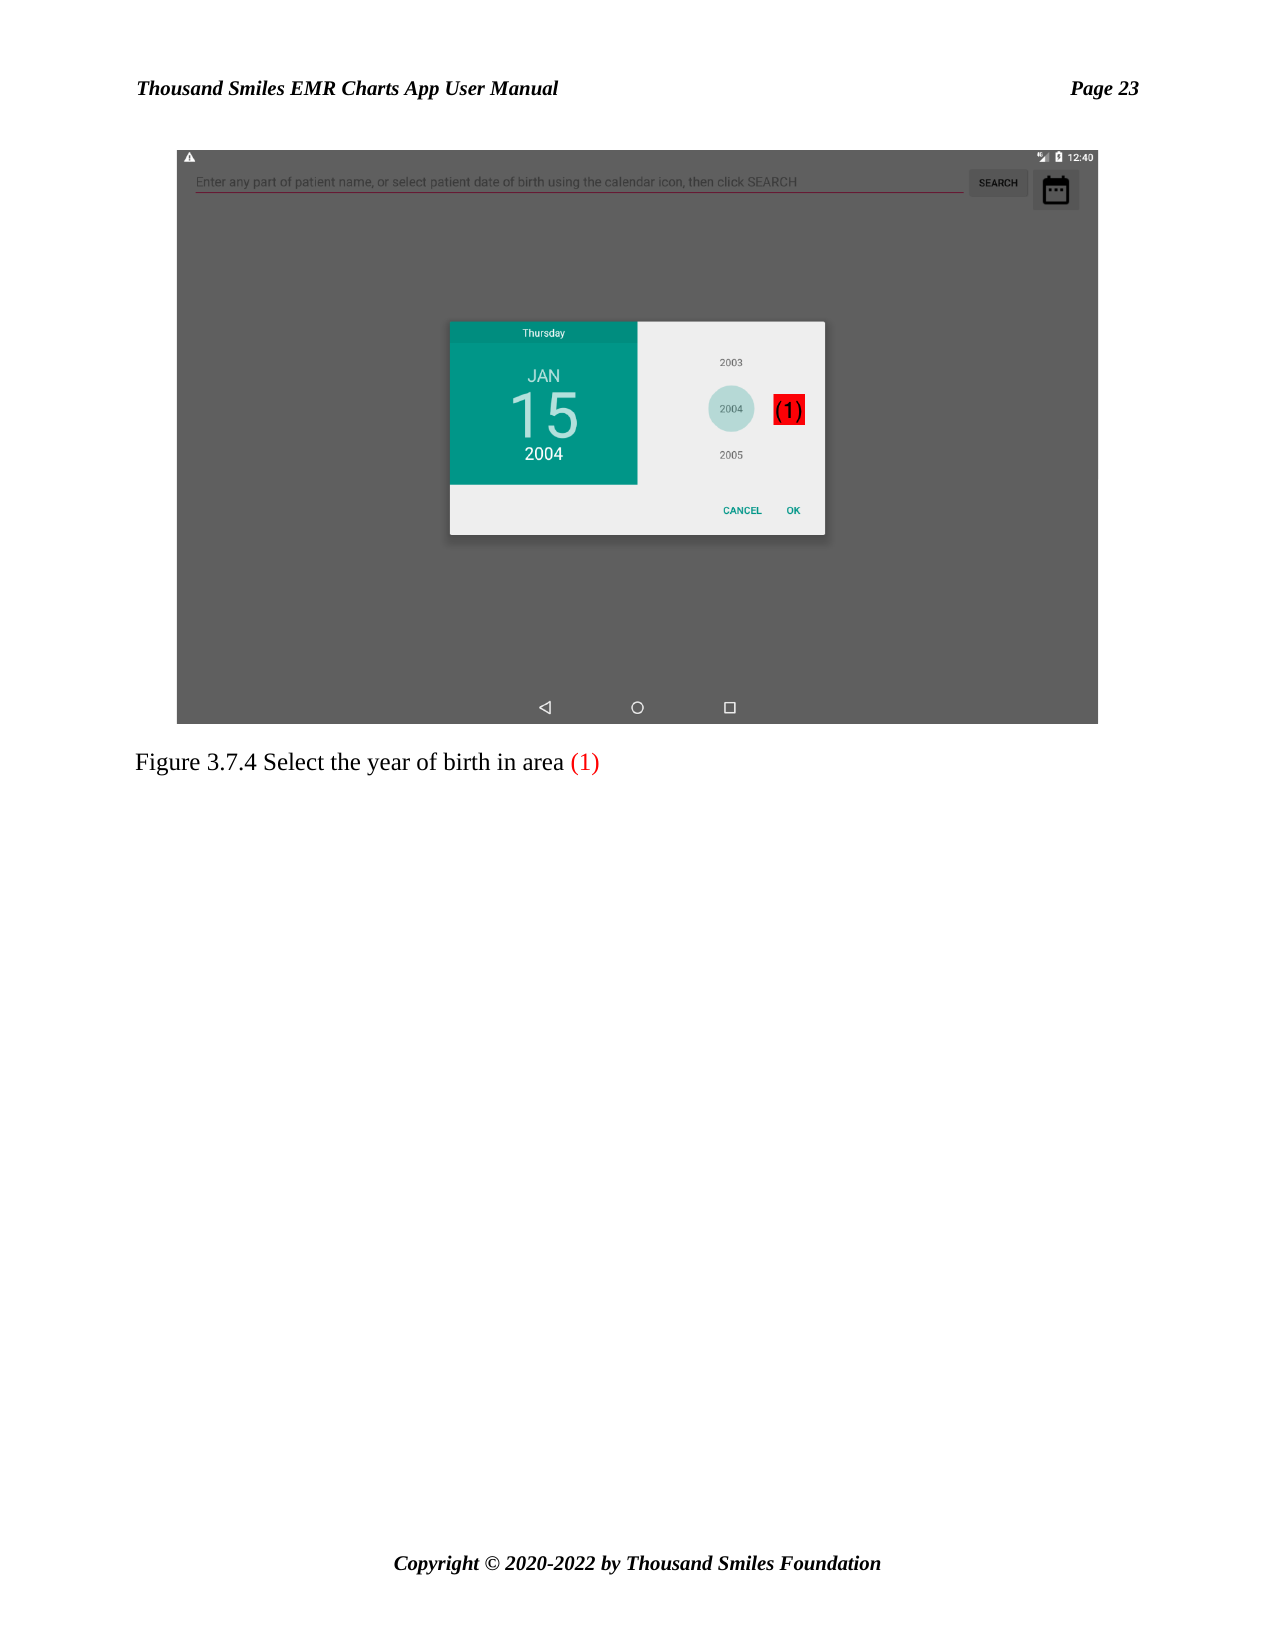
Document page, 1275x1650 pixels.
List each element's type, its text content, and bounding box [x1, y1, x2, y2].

picture [176, 150, 1099, 724]
text Figure 3.7.4 Select the year of birth in area (1) [135, 750, 1140, 775]
